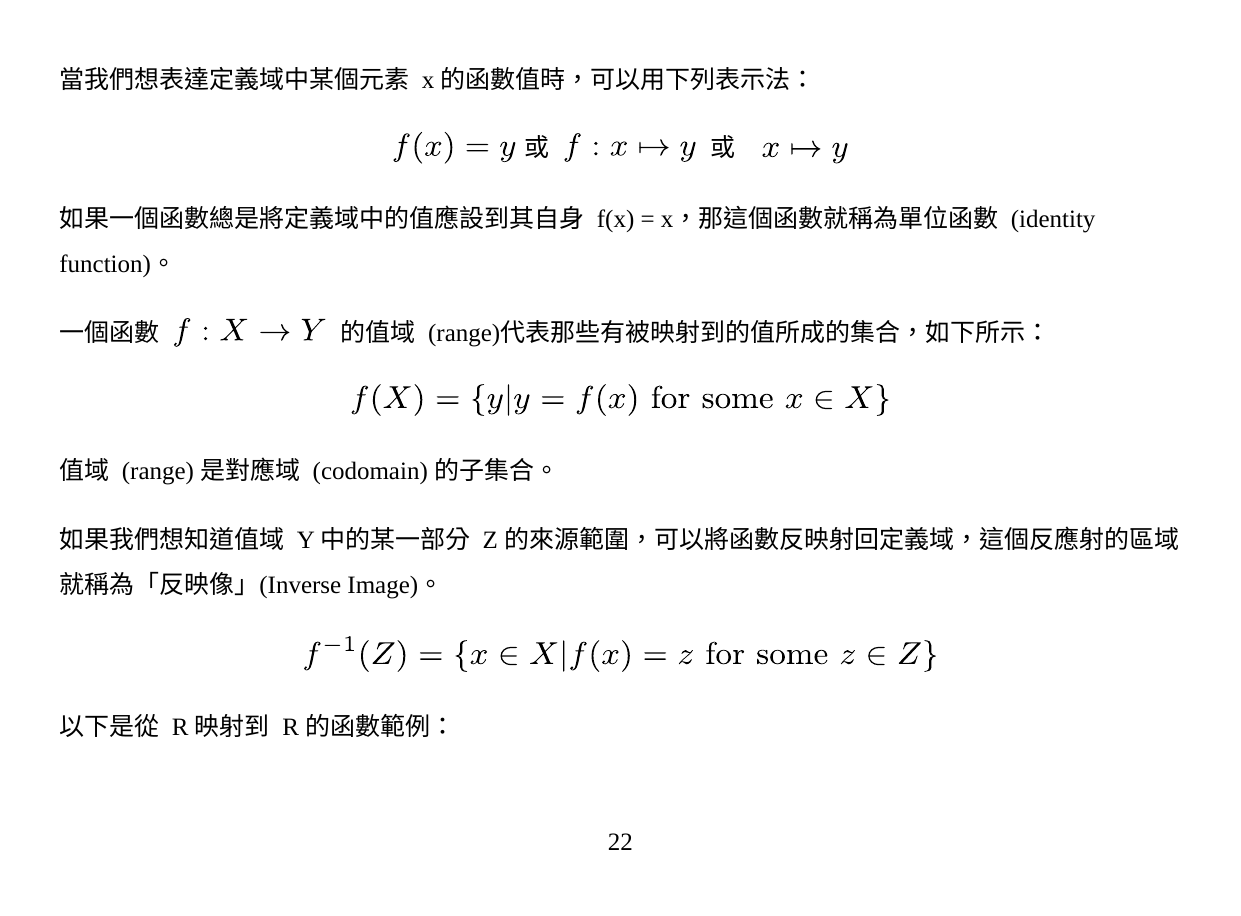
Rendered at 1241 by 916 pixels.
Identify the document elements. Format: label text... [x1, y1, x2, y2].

text 當我們想表達定義域中某個元素 x 的函數值時，可以用下列表示法： [59, 59, 1181, 95]
text 以下是從 R 映射到 R 的函數範例： [59, 707, 1181, 743]
text 如果一個函數總是將定義域中的值應設到其自身 f(x) = x，那這個函數就稱為單位函數 (identity function)。 [59, 199, 1181, 280]
text 如果我們想知道值域 Y 中的某一部分 Z 的來源範圍，可以將函數反映射回定義域，這個反應射的區域就稱為「反映像」(Inverse Image)。 [59, 519, 1181, 601]
text 值域 (range) 是對應域 (codomain) 的子集合。 [59, 450, 1181, 487]
text 一個函數 的值域 (range)代表那些有被映射到的值所成的集合，如下所示： [59, 313, 1181, 349]
text 或 或 [59, 128, 1181, 166]
